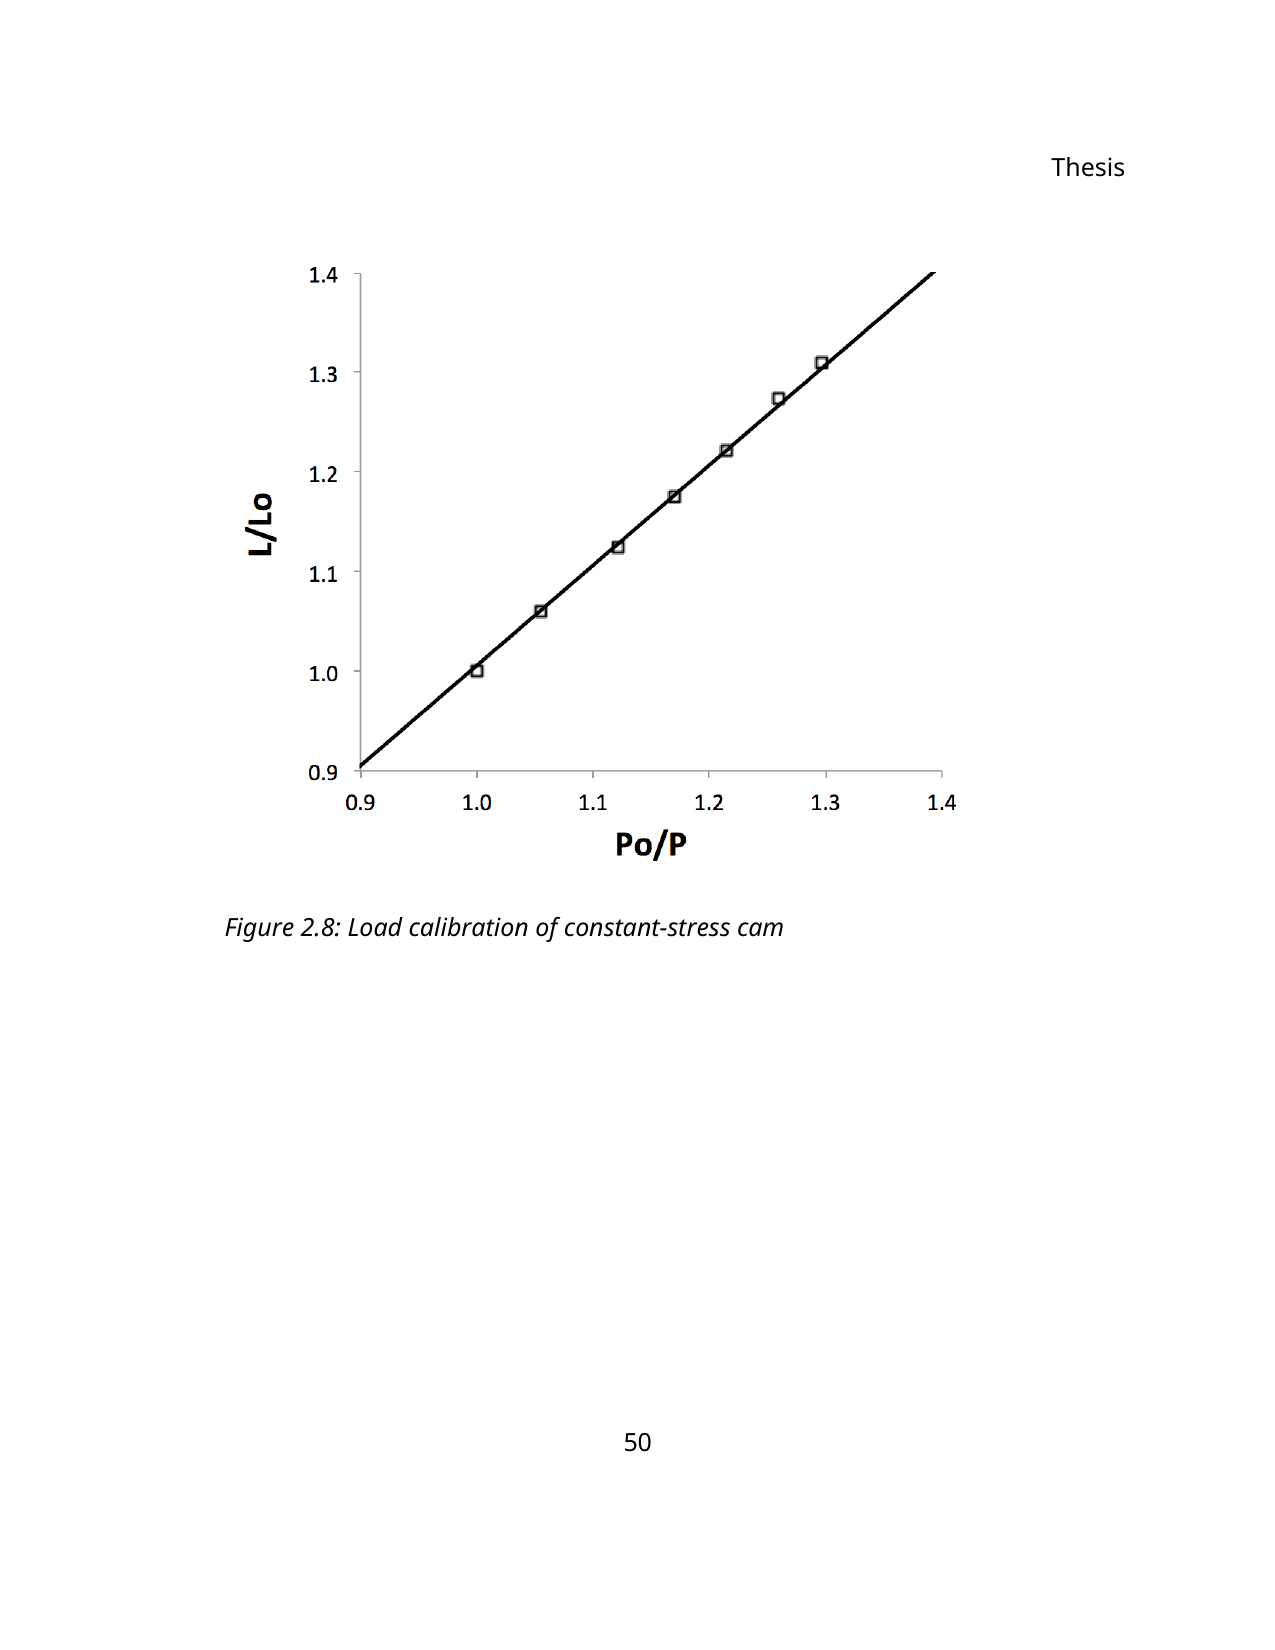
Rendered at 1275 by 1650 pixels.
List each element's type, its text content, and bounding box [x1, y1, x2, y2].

text Figure 2.8: Load calibration of constant-stress cam [224, 909, 1125, 943]
picture [224, 225, 970, 876]
